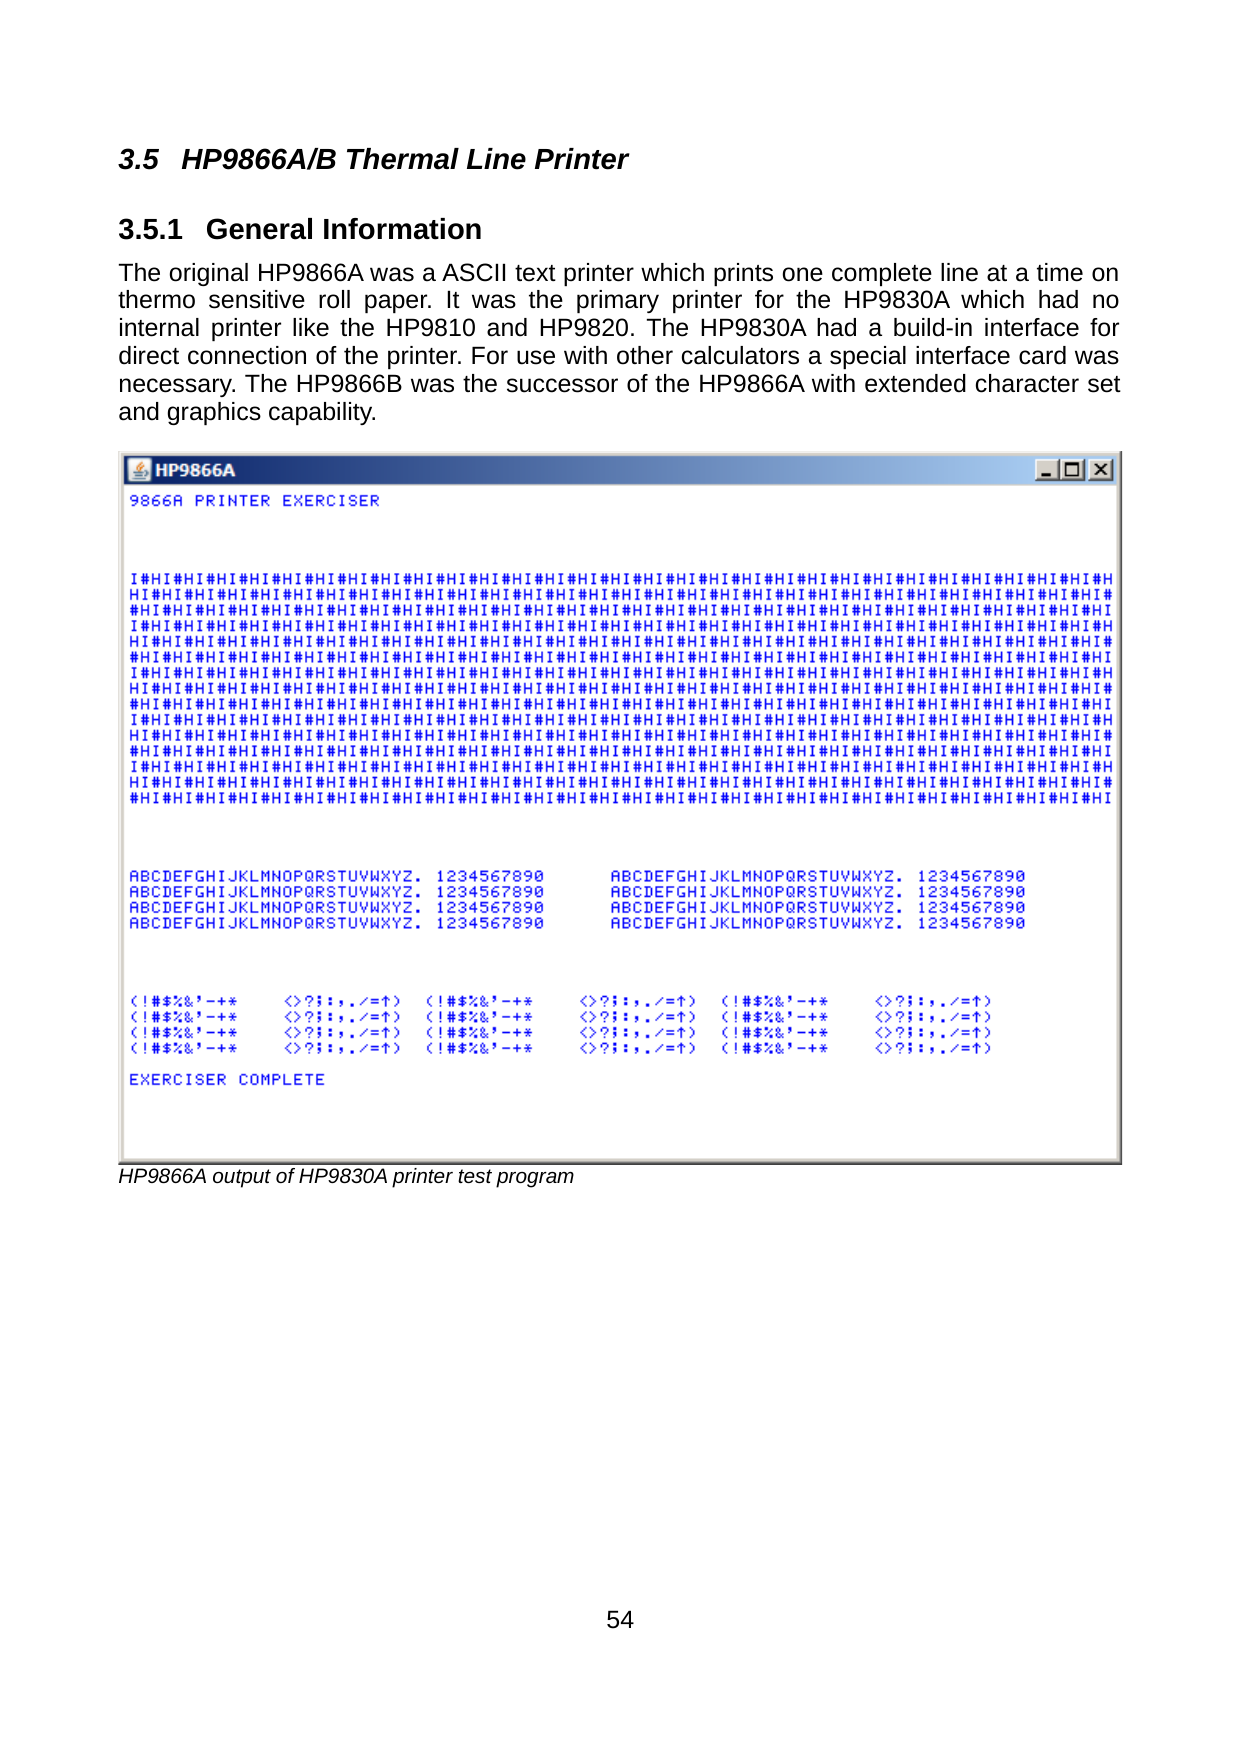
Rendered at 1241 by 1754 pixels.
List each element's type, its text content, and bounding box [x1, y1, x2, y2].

text The original HP9866A was a ASCII text printer which prints one complete line at a time on thermo sensitive roll paper. It was the primary printer for the HP9830A which had no internal printer like the HP9810 and HP9820. The HP9830A had a build-in interface for direct connection of the printer. For use with other calculators a special interface card was necessary. The HP9866B was the successor of the HP9866A with extended character set and graphics capability. [118, 258, 1122, 426]
text HP9866A output of HP9830A printer test program [118, 1165, 1122, 1188]
subtitle General Information [118, 213, 1122, 246]
subtitle HP9866A/B Thermal Line Printer [118, 143, 1122, 176]
picture [118, 451, 1123, 1165]
